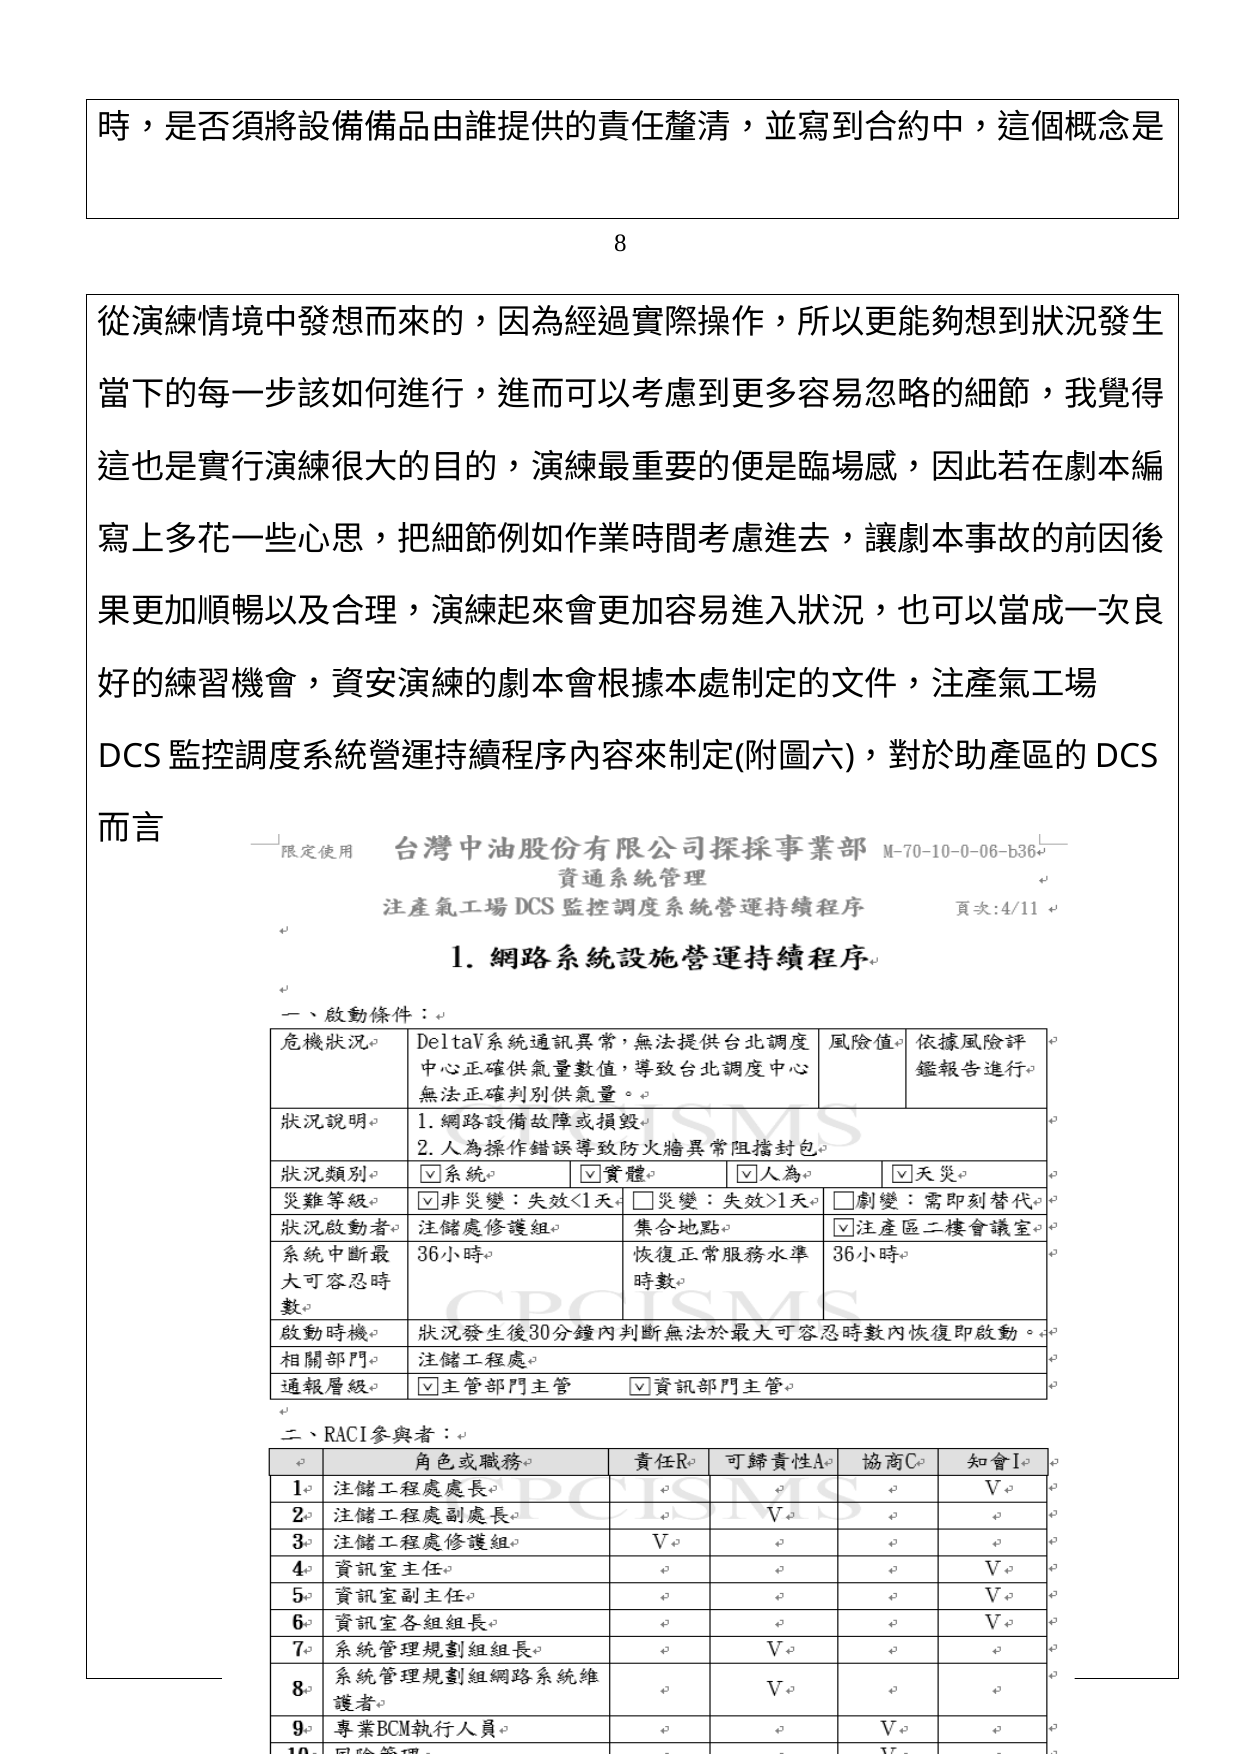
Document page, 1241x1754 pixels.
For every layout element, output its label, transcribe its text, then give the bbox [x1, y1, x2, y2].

text 5 [75, 219, 1165, 256]
picture [222, 834, 1075, 1754]
table_header 從演練情境中發想而來的，因為經過實際操作，所以更能夠想到狀況發生當下的每一步該如何進行，進而可以考慮到更多容易忽略的細節，我覺得這也是實行演練很大的目的，演練最重要的便是臨場感，因此若在劇本編寫上多花一些心思，把細節例如作業時間考慮進去，讓劇本事故的前因後果更加順暢以及合理，演練起來會更加容易進入狀況，也可以當成一次良好的練習機會，資安演練的劇本會根據本處制定的文件，注產氣工場DCS監控調度系統營運持續程序內容來制定(附圖六)，對於助產區的DCS而言 [87, 295, 1178, 1678]
table_header 時，是否須將設備備品由誰提供的責任釐清，並寫到合約中，這個概念是 [87, 100, 1178, 218]
